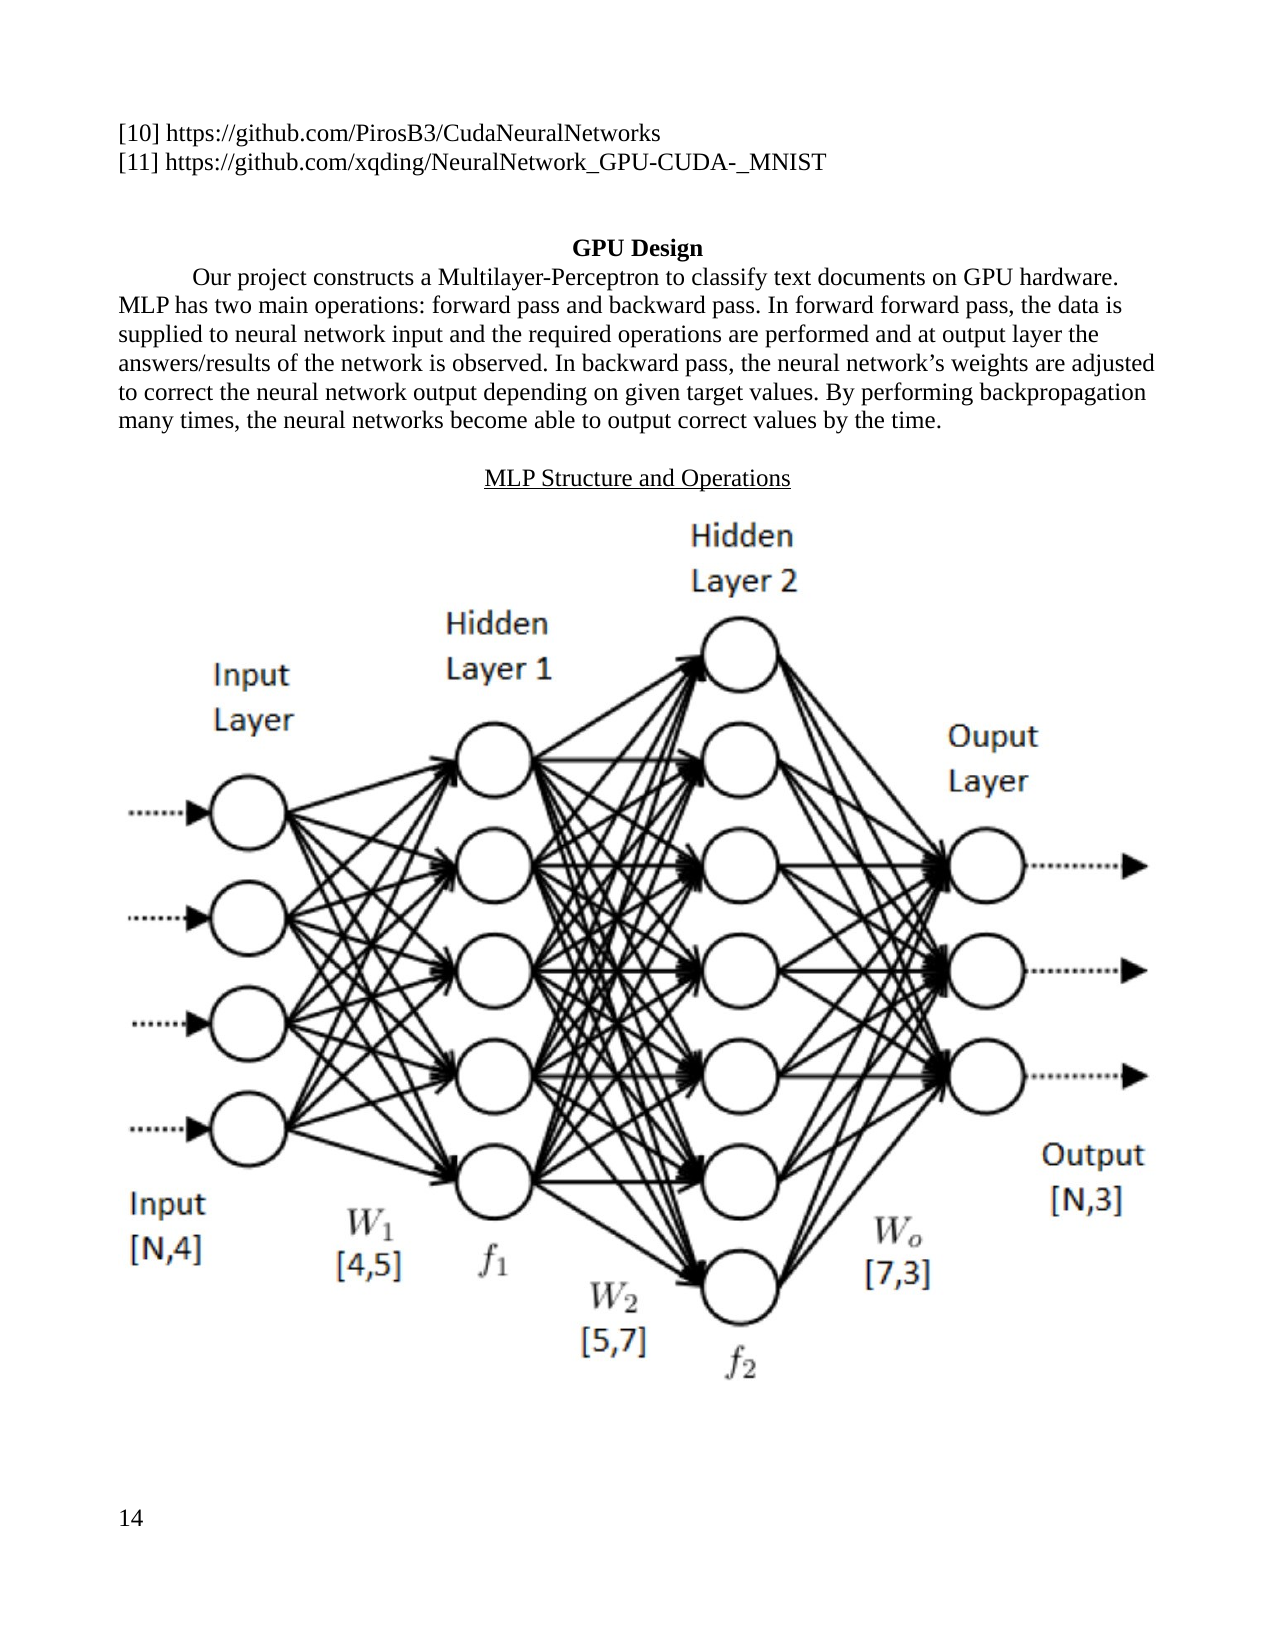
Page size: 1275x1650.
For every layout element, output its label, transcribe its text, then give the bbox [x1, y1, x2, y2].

picture [118, 509, 1157, 1388]
text Our project constructs a Multilayer-Perceptron to classify text documents on GPU hardware. MLP has two main operations: forward pass and backward pass. In forward forward pass, the data is supplied to neural network input and the required operations are performed and at output layer the answers/results of the network is observed. In backward pass, the neural network’s weights are adjusted to correct the neural network output depending on given target values. By performing backpropagation many times, the neural networks become able to output correct values by the time. [118, 262, 1157, 434]
text GPU Design [118, 233, 1157, 262]
text [11] https://github.com/xqding/NeuralNetwork_GPU-CUDA-_MNIST [118, 147, 1157, 176]
text MLP Structure and Operations [118, 463, 1157, 492]
text [10] https://github.com/PirosB3/CudaNeuralNetworks [118, 118, 1157, 147]
